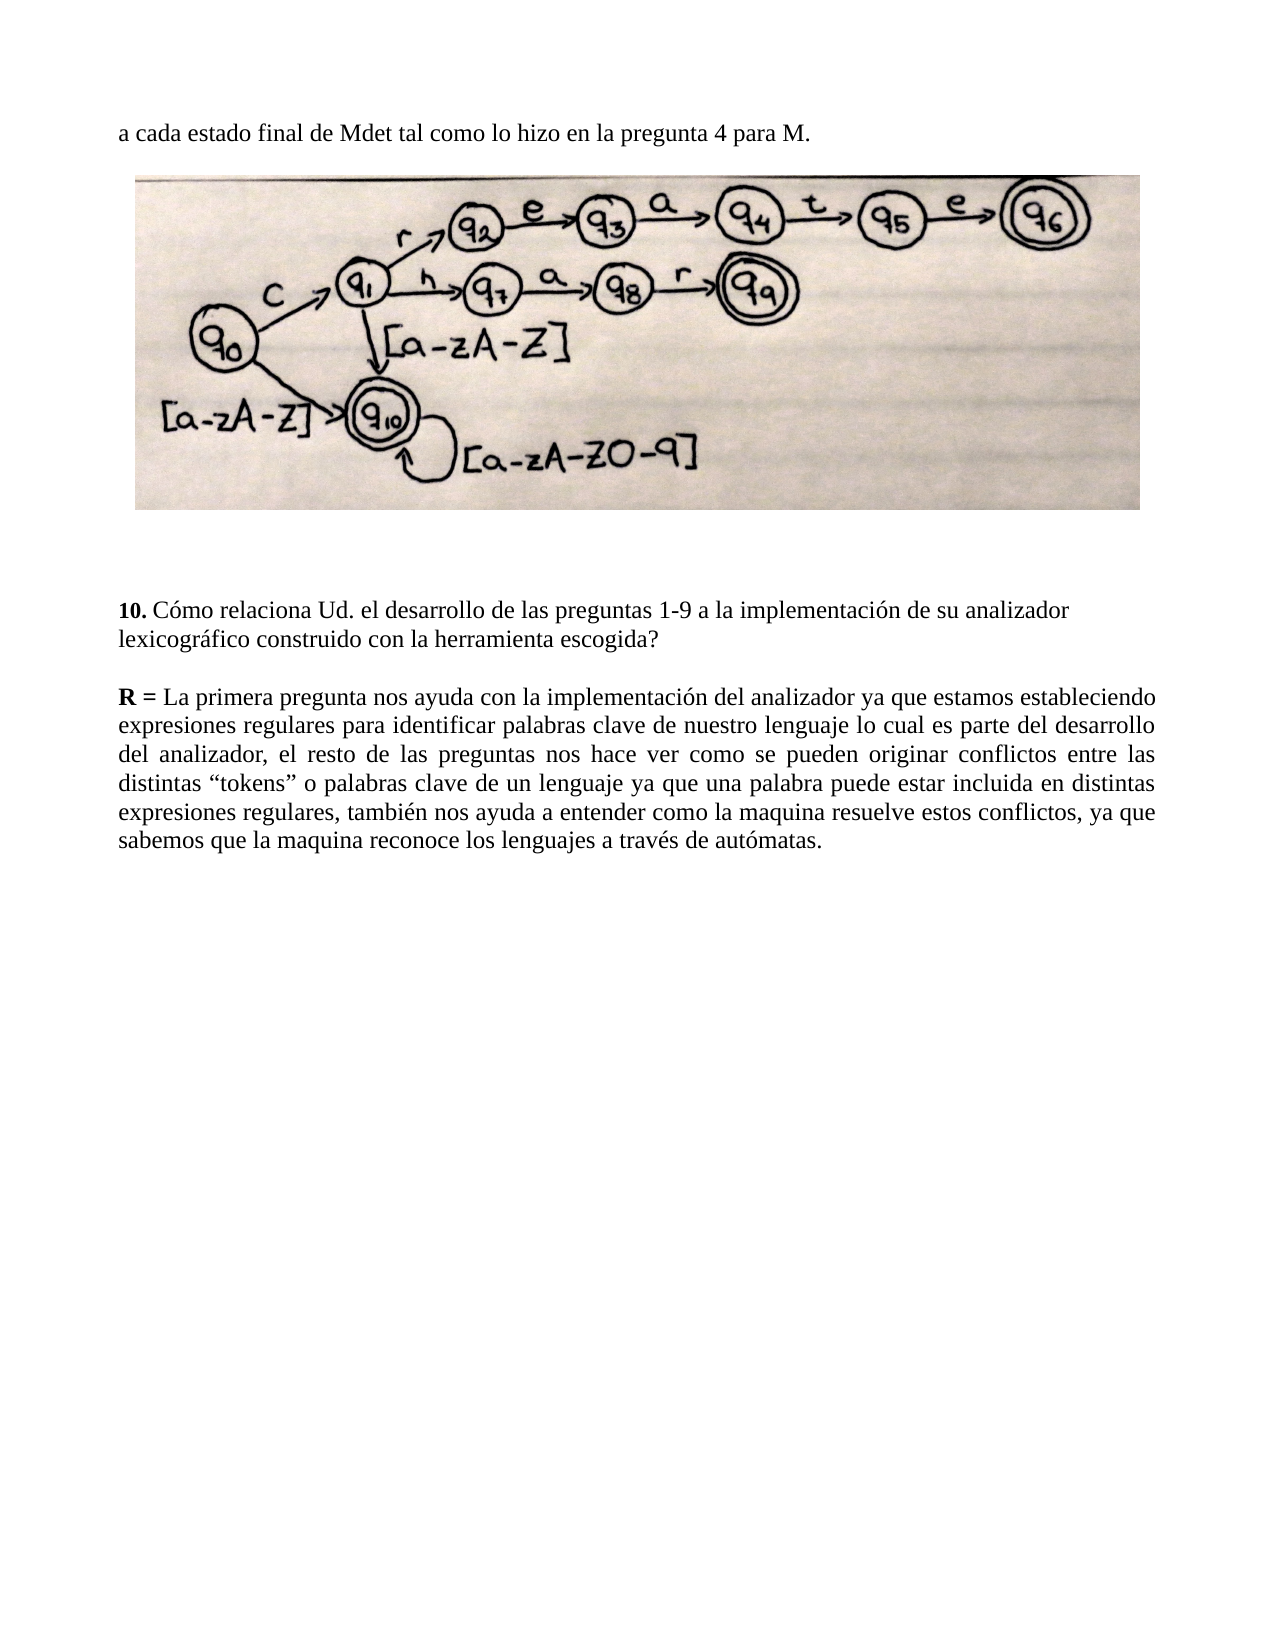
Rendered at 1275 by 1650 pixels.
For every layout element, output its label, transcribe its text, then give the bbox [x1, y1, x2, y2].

text 10. Cómo relaciona Ud. el desarrollo de las preguntas 1-9 a la implementación de su analizador [118, 596, 1157, 624]
text a cada estado final de Mdet tal como lo hizo en la pregunta 4 para M. [118, 118, 1157, 147]
picture [135, 175, 1140, 510]
text lexicográfico construido con la herramienta escogida? [118, 624, 1157, 653]
text R = La primera pregunta nos ayuda con la implementación del analizador ya que estamos estableciendo expresiones regulares para identificar palabras clave de nuestro lenguaje lo cual es parte del desarrollo del analizador, el resto de las preguntas nos hace ver como se pueden originar conflictos entre las distintas “tokens” o palabras clave de un lenguaje ya que una palabra puede estar incluida en distintas expresiones regulares, también nos ayuda a entender como la maquina resuelve estos conflictos, ya que sabemos que la maquina reconoce los lenguajes a través de autómatas. [118, 682, 1157, 854]
